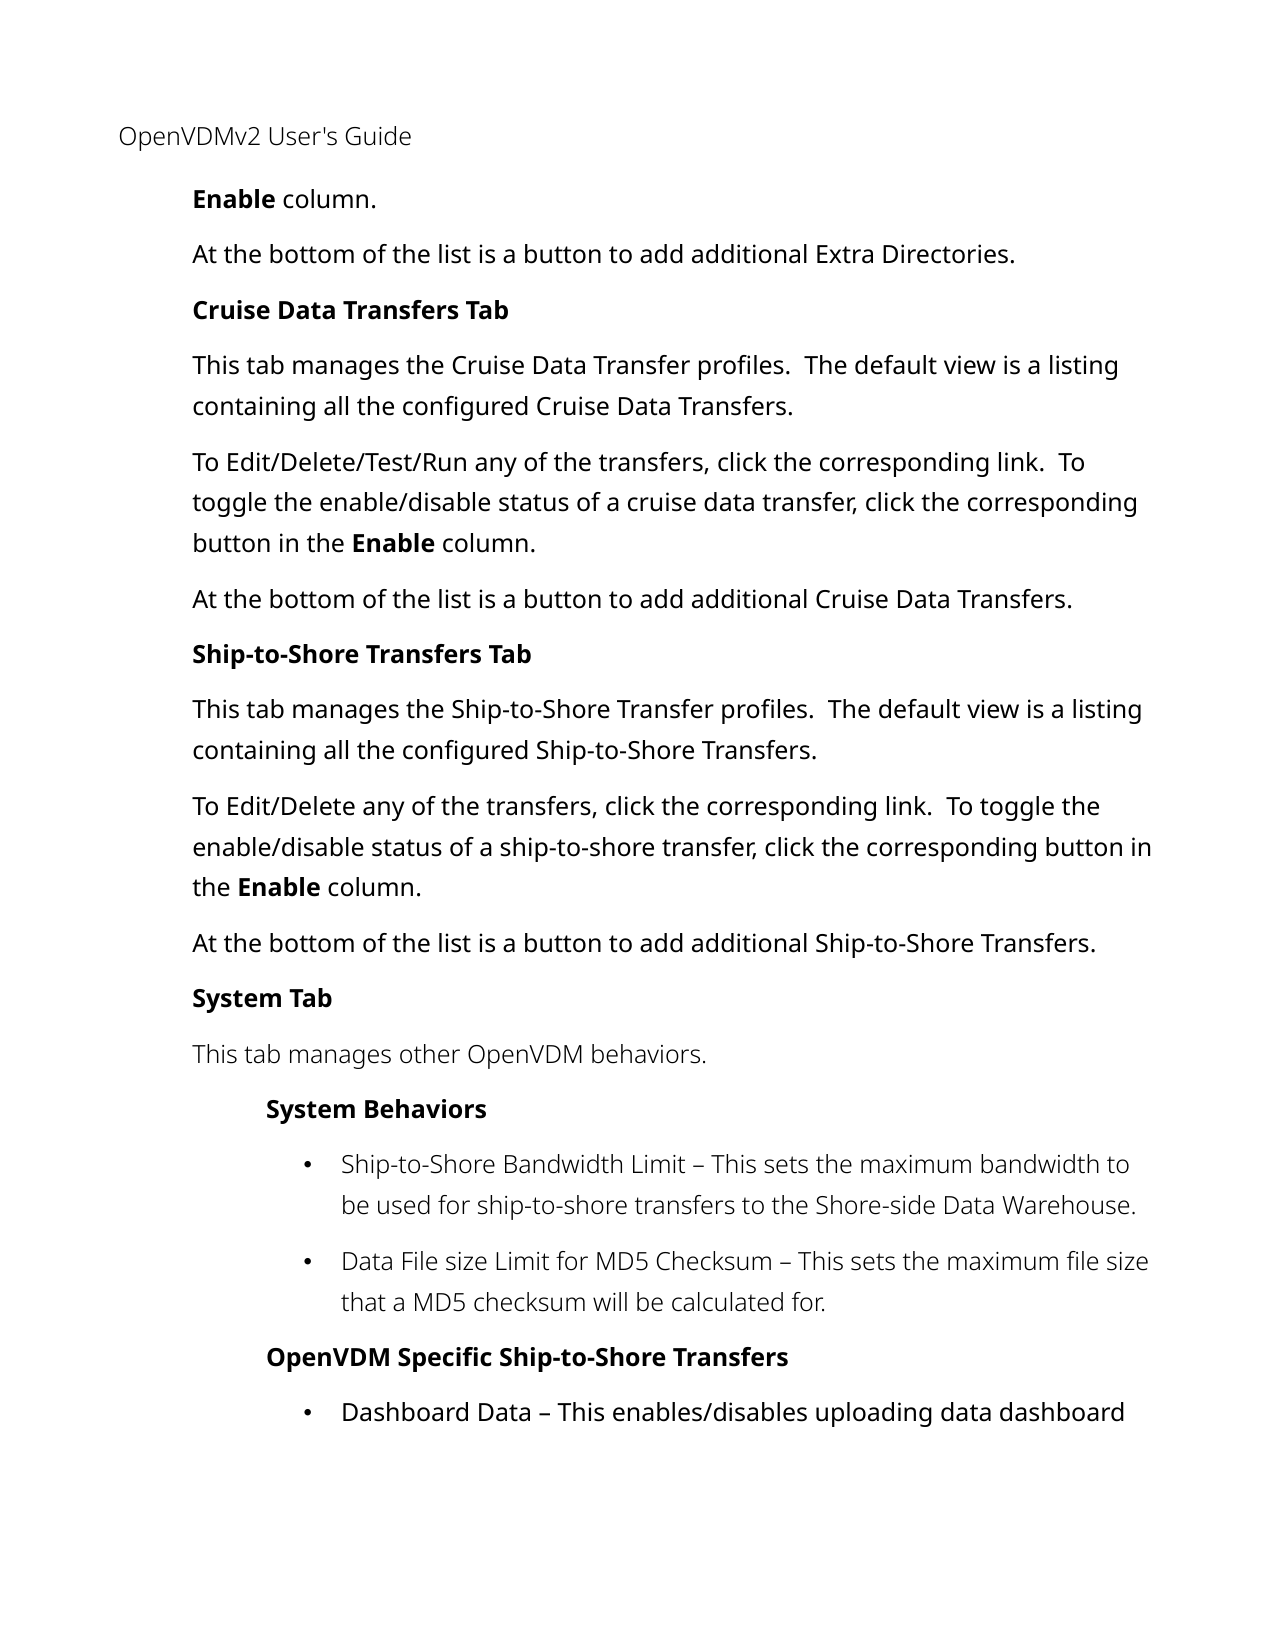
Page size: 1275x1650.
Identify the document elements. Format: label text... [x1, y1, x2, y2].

text System Behaviors [266, 1092, 1157, 1126]
text To Edit/Delete/Test/Run any of the transfers, click the corresponding link. To toggle the enable/disable status of a cruise data transfer, click the corresponding button in the Enable column. [192, 444, 1157, 560]
text OpenVDM Specific Ship-to-Shore Transfers [266, 1339, 1157, 1374]
text This tab manages the Ship-to-Shore Transfer profiles. The default view is a listing containing all the configured Ship-to-Shore Transfers. [192, 692, 1157, 767]
text System Tab [192, 981, 1157, 1015]
list Dashboard Data – This enables/disables uploading data dashboard [303, 1395, 1157, 1429]
text At the bottom of the list is a button to add additional Extra Directories. [192, 237, 1157, 271]
text Enable column. [192, 182, 1157, 216]
text Ship-to-Shore Transfers Tab [192, 637, 1157, 671]
text This tab manages other OpenVDM behaviors. [192, 1036, 1157, 1070]
text Cruise Data Transfers Tab [192, 292, 1157, 327]
list Data File size Limit for MD5 Checksum – This sets the maximum file size that a MD5 checksum will be calculated for. [303, 1243, 1157, 1318]
list Ship-to-Shore Bandwidth Limit – This sets the maximum bandwidth to be used for ship-to-shore transfers to the Shore-side Data Warehouse. [303, 1147, 1157, 1222]
text To Edit/Delete any of the transfers, click the corresponding link. To toggle the enable/disable status of a ship-to-shore transfer, click the corresponding button in the Enable column. [192, 788, 1157, 904]
text At the bottom of the list is a button to add additional Cruise Data Transfers. [192, 581, 1157, 615]
text This tab manages the Cruise Data Transfer profiles. The default view is a listing containing all the configured Cruise Data Transfers. [192, 348, 1157, 423]
text At the bottom of the list is a button to add additional Ship-to-Shore Transfers. [192, 925, 1157, 959]
